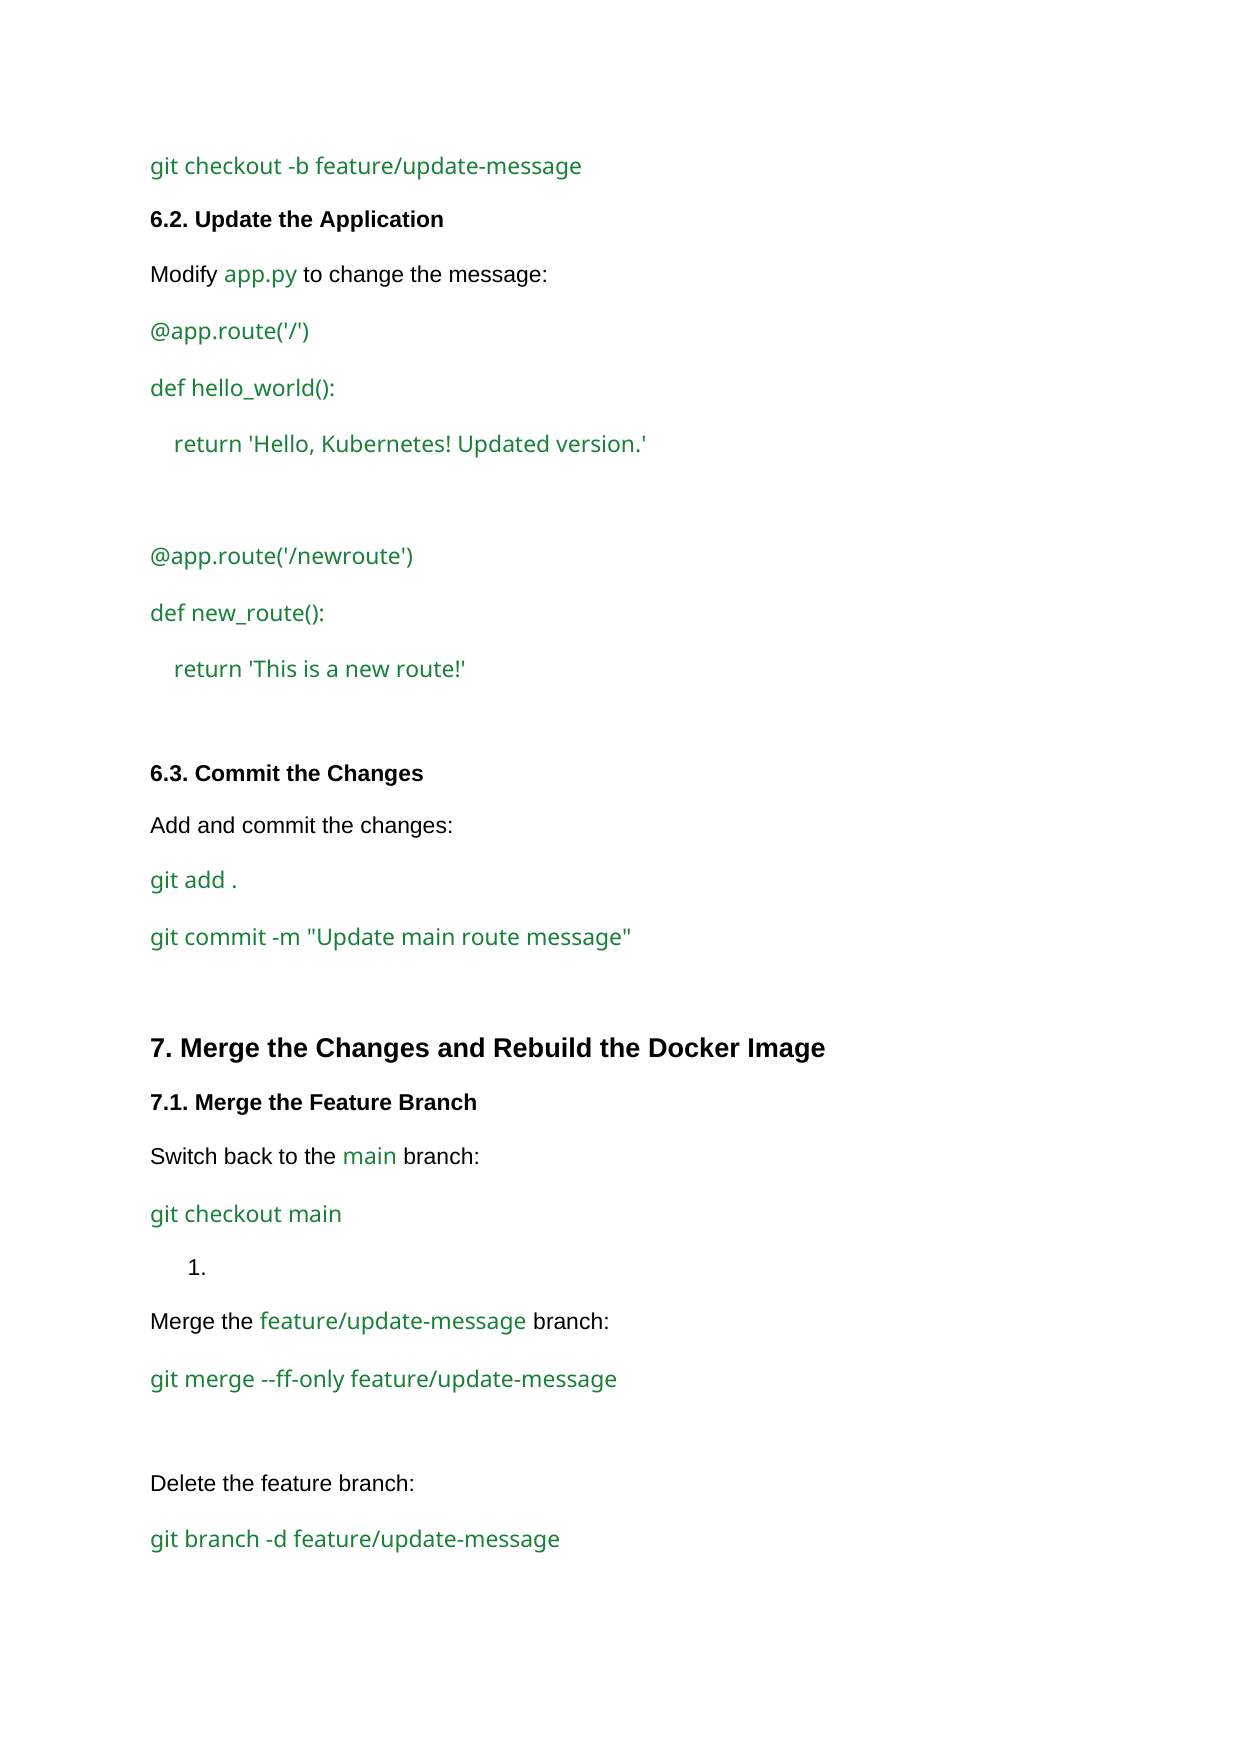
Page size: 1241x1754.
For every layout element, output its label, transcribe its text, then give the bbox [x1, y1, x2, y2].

text 7.1. Merge the Feature Branch [150, 1089, 1090, 1115]
text Modify app.py to change the message: @app.route('/') [150, 258, 1090, 346]
text Delete the feature branch: git branch -d feature/update-message [150, 1470, 1090, 1554]
text Merge the feature/update-message branch: git merge --ff-only feature/update-message [150, 1305, 1090, 1394]
text 6.3. Commit the Changes [150, 760, 1090, 787]
text return 'Hello, Kubernetes! Updated version.' [150, 428, 1090, 459]
text git checkout -b feature/update-message [150, 150, 1090, 181]
text def new_route(): [150, 596, 1090, 628]
text Switch back to the main branch: git checkout main [150, 1140, 1090, 1229]
text git commit -m "Update main route message" [150, 921, 1090, 952]
subtitle 7. Merge the Changes and Rebuild the Docker Image [150, 1032, 1090, 1064]
text return 'This is a new route!' [150, 653, 1090, 684]
text Add and commit the changes: git add . [150, 812, 1090, 896]
text 6.2. Update the Application [150, 206, 1090, 233]
text @app.route('/newroute') [150, 540, 1090, 571]
text def hello_world(): [150, 371, 1090, 403]
